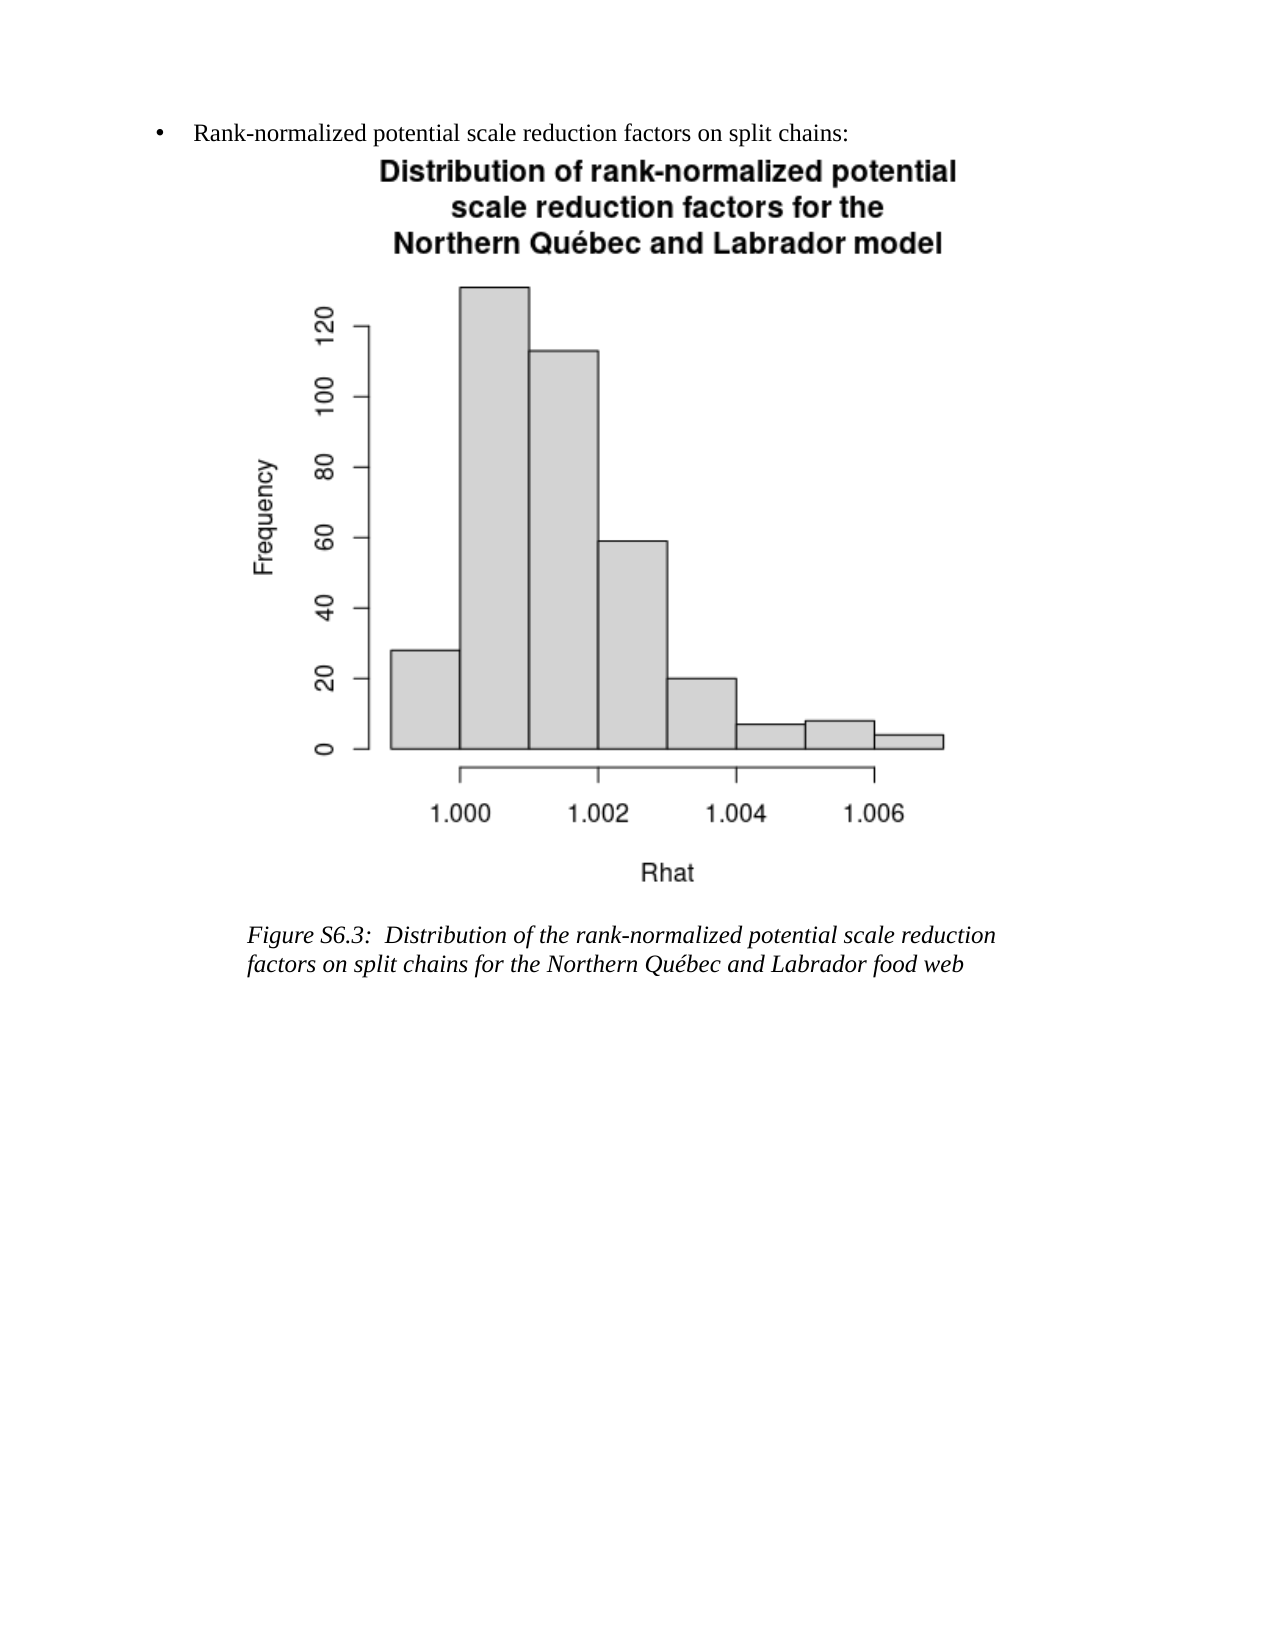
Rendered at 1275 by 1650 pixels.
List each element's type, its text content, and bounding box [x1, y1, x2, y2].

picture [246, 146, 1029, 921]
list Figure S6.3: Distribution of the rank-normalized potential scale reduction factors on split chains for the Northern Québec and Labrador food web [247, 921, 1028, 978]
list Rank-normalized potential scale reduction factors on split chains: [156, 118, 1157, 147]
